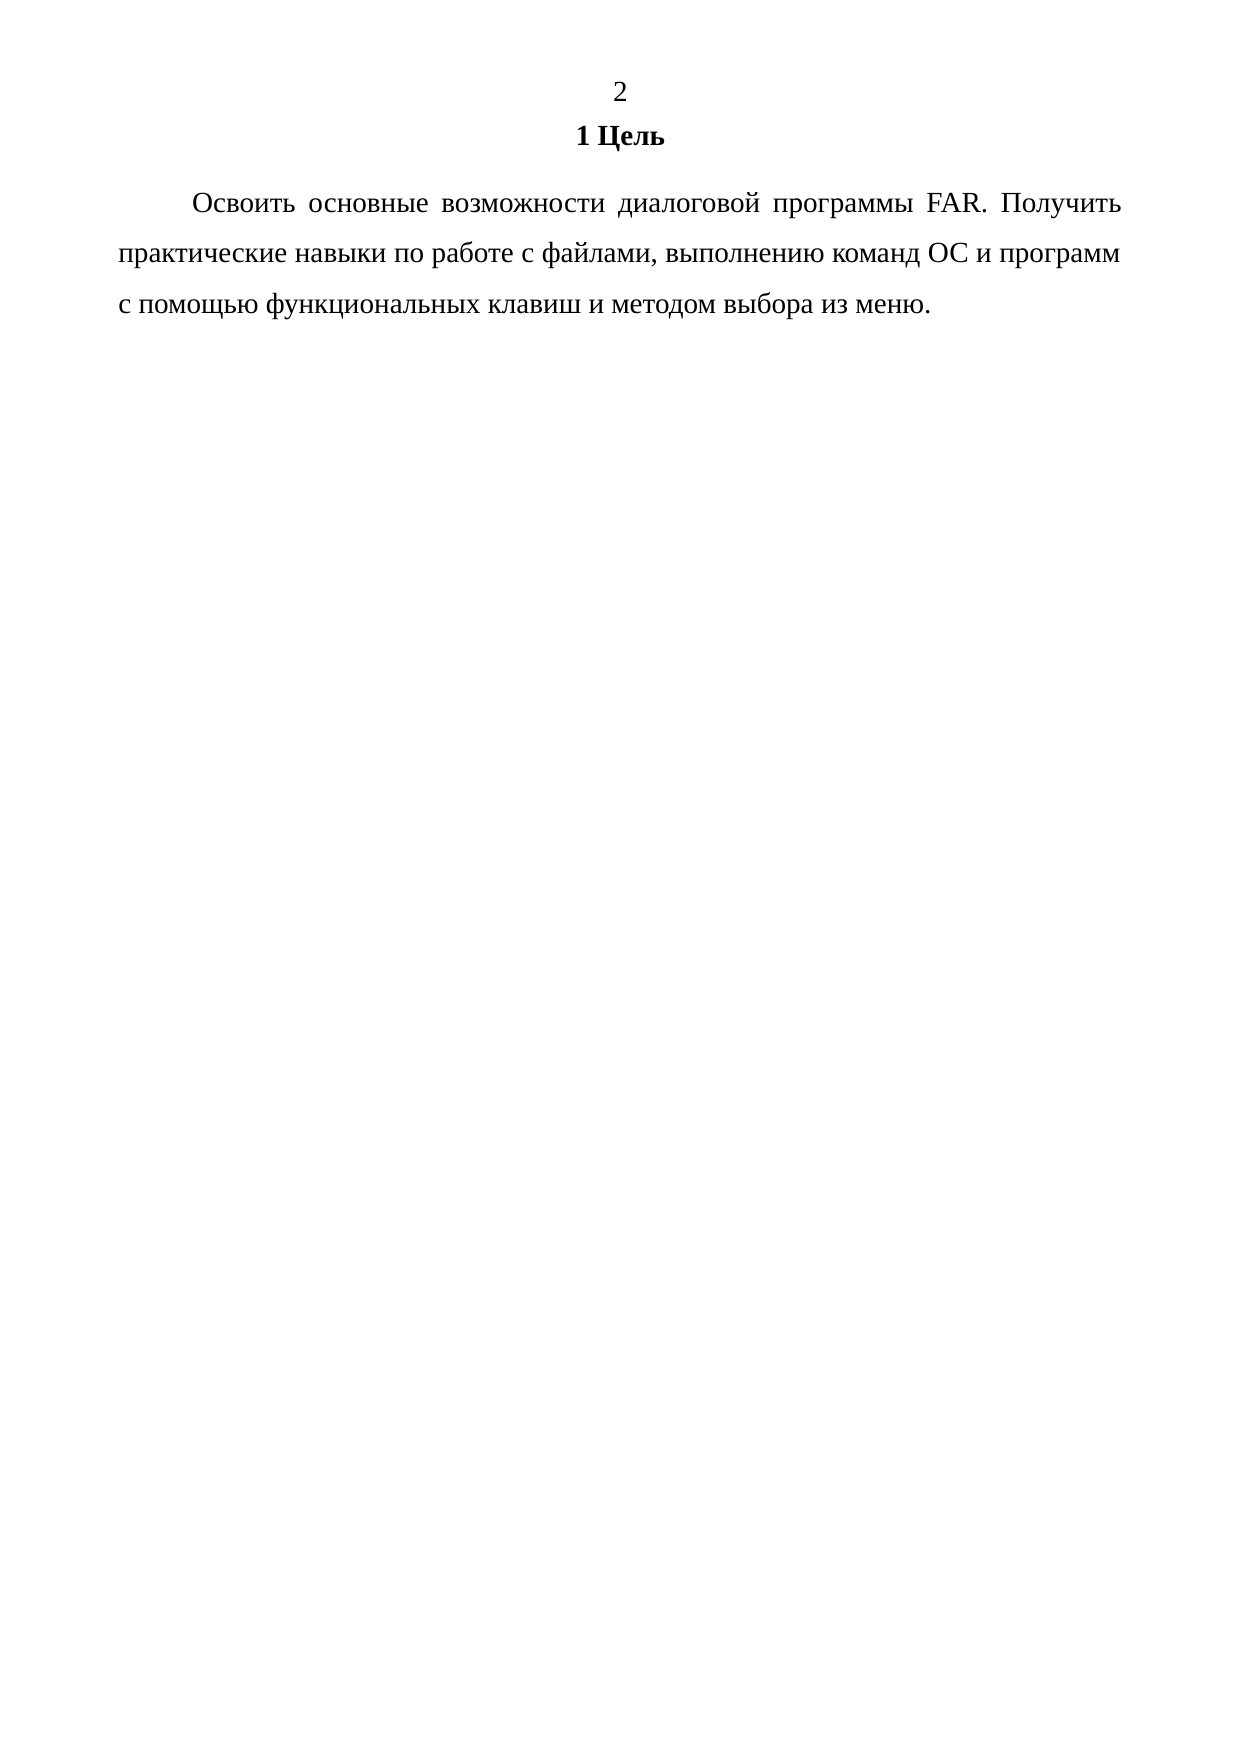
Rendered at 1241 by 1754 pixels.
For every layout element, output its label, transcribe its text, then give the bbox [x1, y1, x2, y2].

text Освоить основные возможности диалоговой программы FAR. Получить практические навыки по работе с файлами, выполнению команд ОС и программ с помощью функциональных клавиш и методом выбора из меню. [118, 185, 1122, 319]
subtitle 1 Цель [118, 118, 1122, 152]
